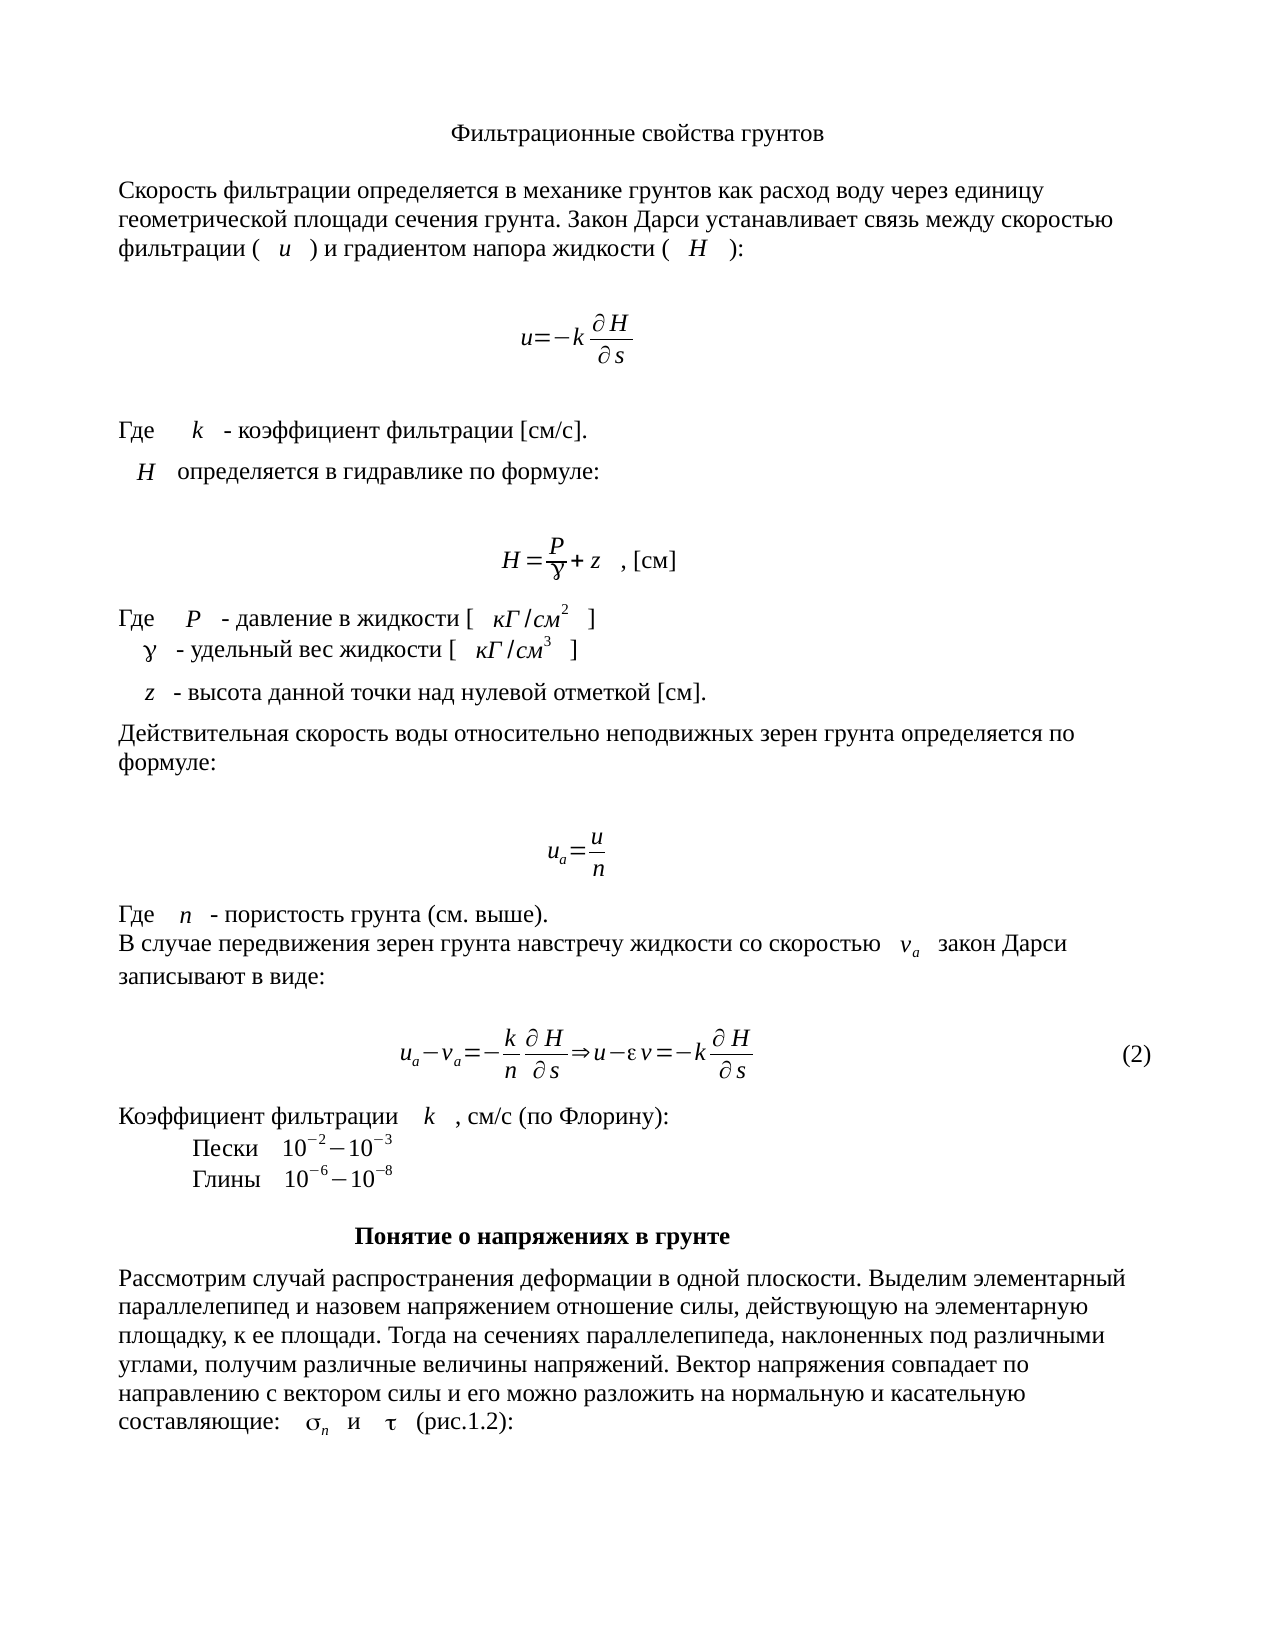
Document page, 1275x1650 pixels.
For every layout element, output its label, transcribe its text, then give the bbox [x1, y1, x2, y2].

table_header [118, 303, 1041, 386]
table_header [118, 1018, 1041, 1101]
text Где - коэффициент фильтрации [см/с]. [118, 415, 1157, 444]
text - высота данной точки над нулевой отметкой [см]. [118, 677, 1157, 705]
text Рассмотрим случай распространения деформации в одной плоскости. Выделим элементарный параллелепипед и назовем напряжением отношение силы, действующую на элементарную площадку, к ее площади. Тогда на сечениях параллелепипеда, наклоненных под различными углами, получим различные величины напряжений. Вектор напряжения совпадает по направлению с вектором силы и его можно разложить на нормальную и касательную составляющие: и (рис.1.2): [118, 1263, 1157, 1439]
text В случае передвижения зерен грунта навстречу жидкости со скоростьюзакон Дарси записывают в виде: [118, 928, 1157, 989]
text Фильтрационные свойства грунтов [118, 118, 1157, 147]
text определяется в гидравлике по формуле: [118, 456, 1157, 485]
text Действительная скорость воды относительно неподвижных зерен грунта определяется по формуле: [118, 718, 1157, 775]
text Скорость фильтрации определяется в механике грунтов как расход воду через единицу геометрической площади сечения грунта. Закон Дарси устанавливает связь между скоростью фильтрации () и градиентом напора жидкости (): [118, 176, 1157, 262]
text - удельный вес жидкости [] [118, 632, 1157, 664]
table_header [1041, 303, 1157, 386]
text Где - пористость грунта (см. выше). [118, 899, 1157, 928]
table_header , [см] [118, 526, 1041, 601]
text Пески [118, 1130, 1157, 1161]
text Глины [118, 1161, 1157, 1193]
text Коэффициент фильтрации , см/с (по Флорину): [118, 1101, 1157, 1130]
text Где - давление в жидкости [] [118, 601, 1157, 632]
table_header (2) [1041, 1018, 1157, 1101]
table_header [118, 817, 1041, 899]
text Понятие о напряжениях в грунте [354, 1221, 1157, 1250]
table_header [1041, 526, 1157, 601]
table_header [1041, 817, 1157, 899]
